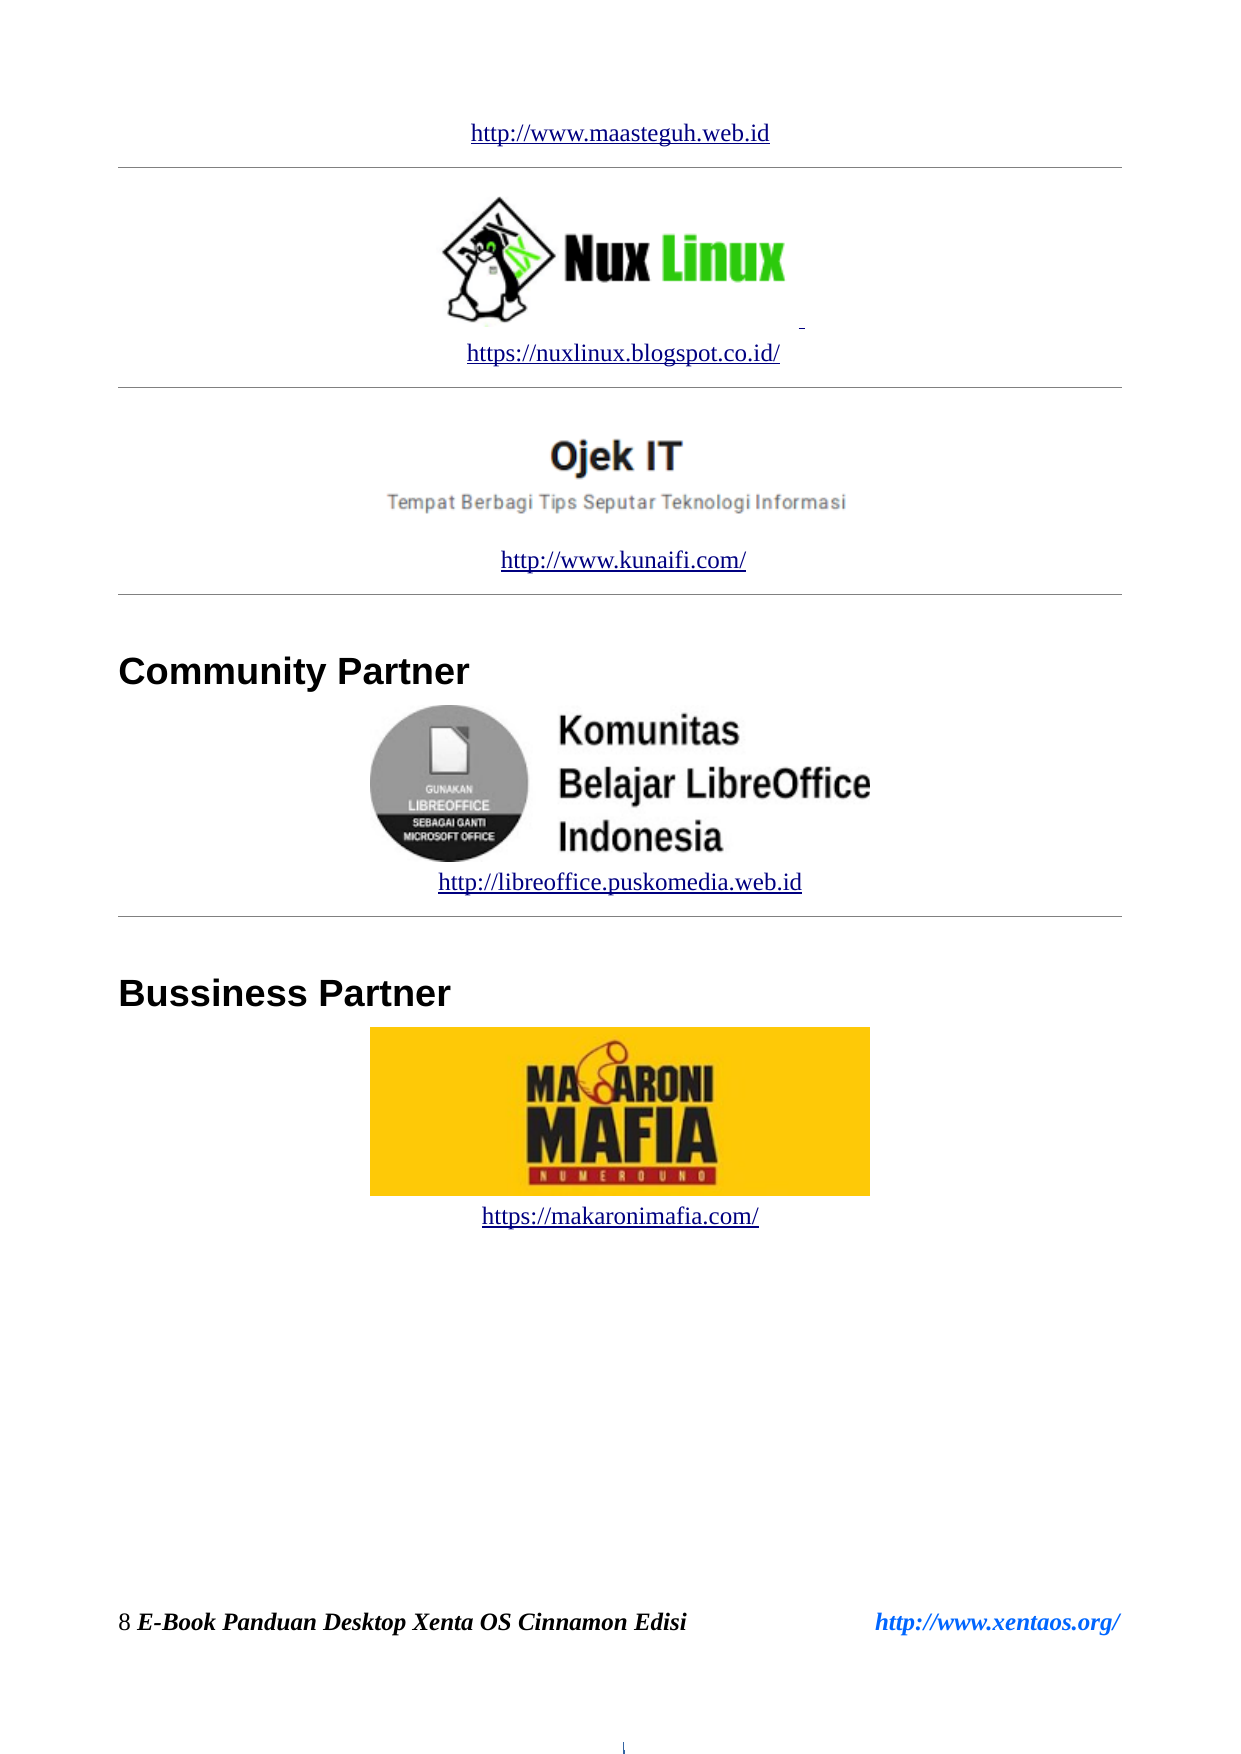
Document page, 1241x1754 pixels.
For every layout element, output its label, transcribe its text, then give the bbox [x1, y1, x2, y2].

text http://libreoffice.puskomedia.web.id [118, 867, 1122, 896]
text https://nuxlinux.blogspot.co.id/ [118, 338, 1122, 366]
picture [370, 705, 870, 862]
picture [435, 196, 799, 327]
picture [370, 1027, 870, 1196]
subtitle Bussiness Partner [118, 971, 1122, 1014]
picture [370, 416, 870, 540]
text https://makaronimafia.com/ [118, 1201, 1122, 1230]
text http://www.kunaifi.com/ [118, 545, 1122, 574]
subtitle Community Partner [118, 649, 1122, 693]
text http://www.maasteguh.web.id [118, 118, 1122, 147]
